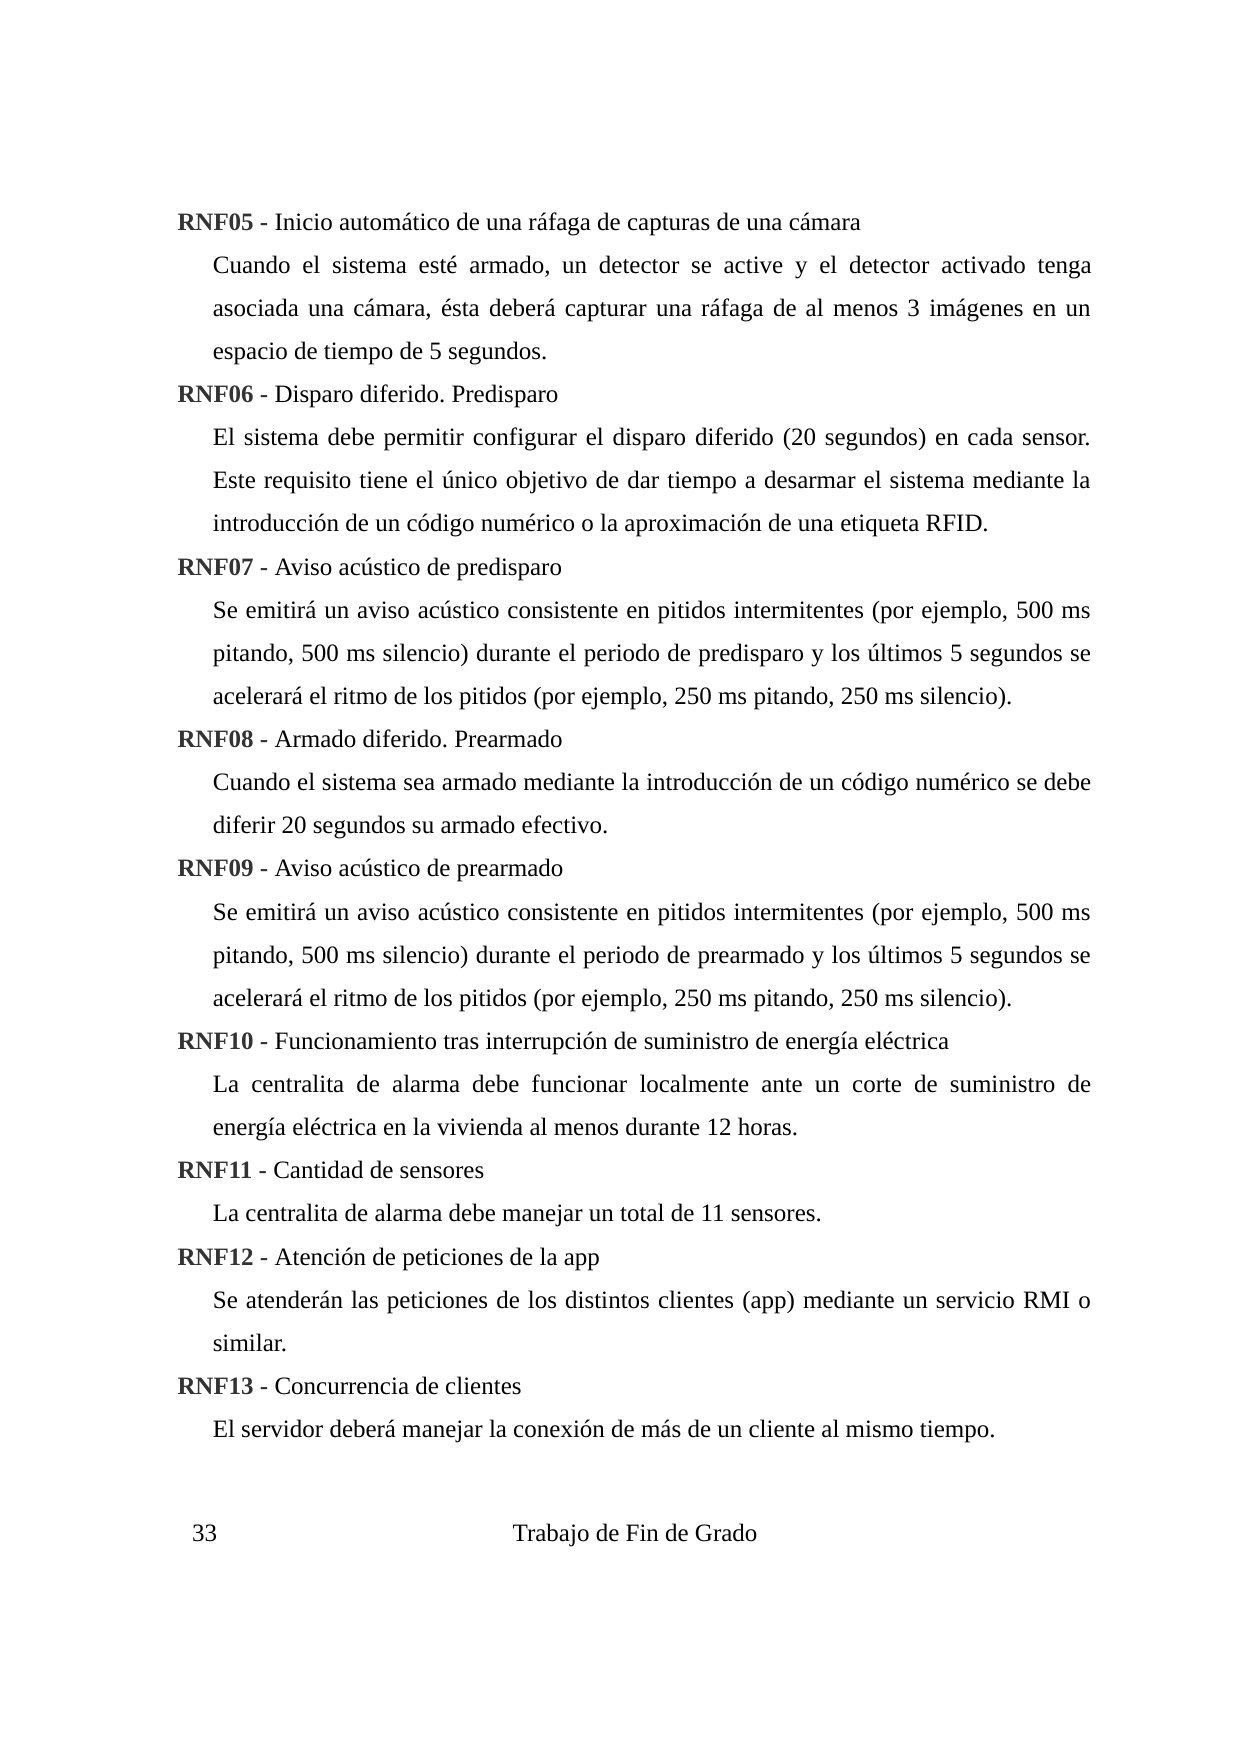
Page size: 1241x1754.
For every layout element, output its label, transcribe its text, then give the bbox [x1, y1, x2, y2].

list Disparo diferido. Predisparo [177, 379, 1092, 408]
list Aviso acústico de predisparo [177, 552, 1092, 580]
list Concurrencia de clientes [177, 1371, 1092, 1400]
list Cuando el sistema sea armado mediante la introducción de un código numérico se debe diferir 20 segundos su armado efectivo. [177, 767, 1092, 839]
list El sistema debe permitir configurar el disparo diferido (20 segundos) en cada sensor. Este requisito tiene el único objetivo de dar tiempo a desarmar el sistema mediante la introducción de un código numérico o la aproximación de una etiqueta RFID. [177, 422, 1092, 537]
list La centralita de alarma debe funcionar localmente ante un corte de suministro de energía eléctrica en la vivienda al menos durante 12 horas. [177, 1069, 1092, 1141]
list Cuando el sistema esté armado, un detector se active y el detector activado tenga asociada una cámara, ésta deberá capturar una ráfaga de al menos 3 imágenes en un espacio de tiempo de 5 segundos. [177, 250, 1092, 365]
list Cantidad de sensores [177, 1155, 1092, 1184]
list Se emitirá un aviso acústico consistente en pitidos intermitentes (por ejemplo, 500 ms pitando, 500 ms silencio) durante el periodo de prearmado y los últimos 5 segundos se acelerará el ritmo de los pitidos (por ejemplo, 250 ms pitando, 250 ms silencio). [177, 897, 1092, 1012]
list Se atenderán las peticiones de los distintos clientes (app) mediante un servicio RMI o similar. [177, 1285, 1092, 1357]
list Atención de peticiones de la app [177, 1242, 1092, 1270]
list Se emitirá un aviso acústico consistente en pitidos intermitentes (por ejemplo, 500 ms pitando, 500 ms silencio) durante el periodo de predisparo y los últimos 5 segundos se acelerará el ritmo de los pitidos (por ejemplo, 250 ms pitando, 250 ms silencio). [177, 595, 1092, 710]
list Funcionamiento tras interrupción de suministro de energía eléctrica [177, 1026, 1092, 1055]
list Armado diferido. Prearmado [177, 724, 1092, 753]
list Aviso acústico de prearmado [177, 853, 1092, 882]
list El servidor deberá manejar la conexión de más de un cliente al mismo tiempo. [177, 1414, 1092, 1443]
list Inicio automático de una ráfaga de capturas de una cámara [177, 207, 1092, 235]
list La centralita de alarma debe manejar un total de 11 sensores. [177, 1198, 1092, 1227]
